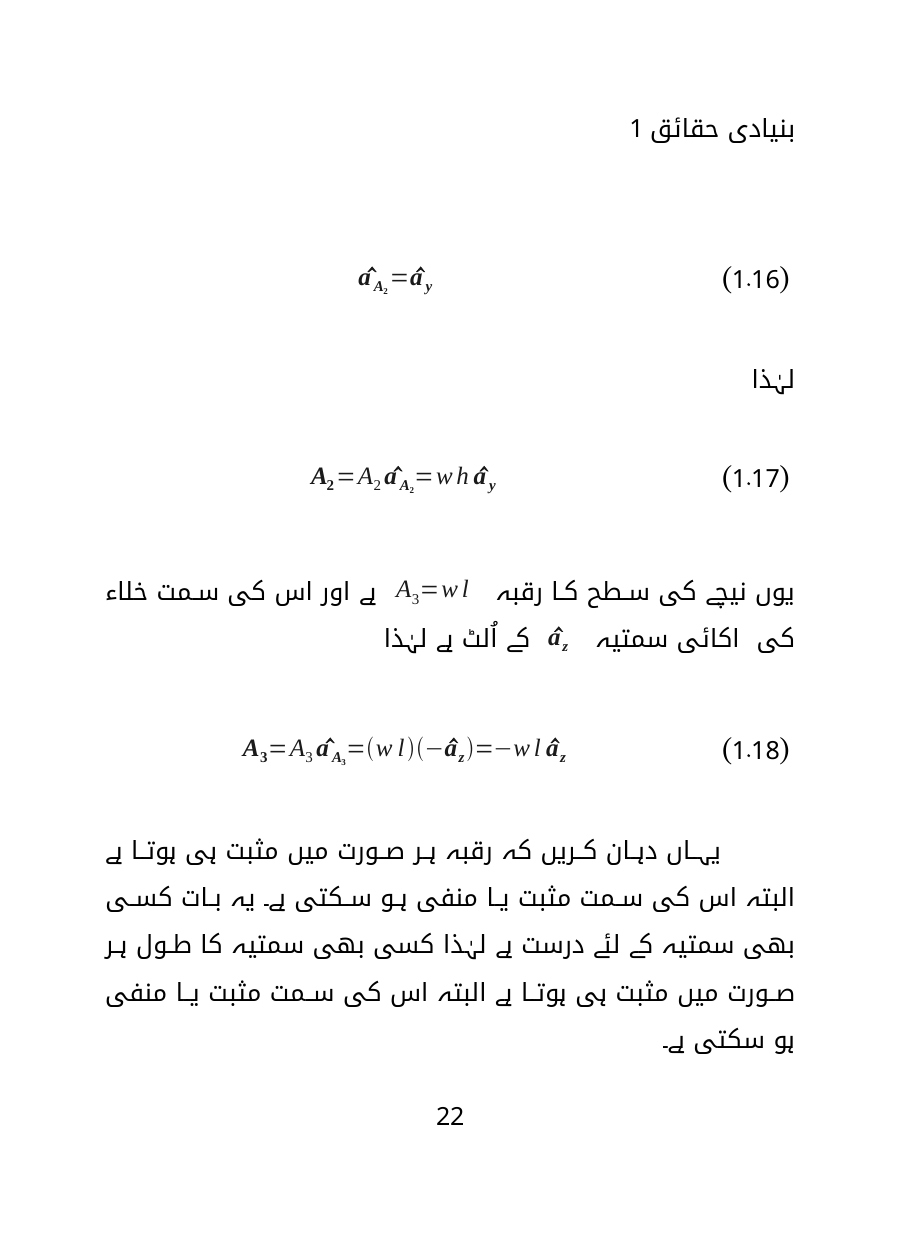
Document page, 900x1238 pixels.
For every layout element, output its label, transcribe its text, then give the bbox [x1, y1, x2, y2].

table_header (1.17) [689, 450, 795, 521]
table_header [105, 722, 692, 793]
table_header [105, 251, 694, 322]
table_header (1.16) [694, 251, 795, 322]
text لہٰذا [105, 356, 795, 403]
table_header (1.18) [693, 722, 795, 793]
table_header [105, 450, 689, 521]
text یوں نیچے کی سطح کا رقبہ ہے اور اس کی سمت خلاء کی اکائی سمتیہ کے اُلٹ ہے لہٰذا [105, 568, 795, 663]
text یہاں دہان کریں کہ رقبہ ہر صورت میں مثبت ہی ہوتا ہے البتہ اس کی سمت مثبت یا منفی ہو سکتی ہے۔ یہ بات کسی بھی سمتیہ کے لئے درست ہے لہٰذا کسی بھی سمتیہ کا طول ہر صورت میں مثبت ہی ہوتا ہے البتہ اس کی سمت مثبت یا منفی ہو سکتی ہے۔ [105, 827, 795, 1064]
